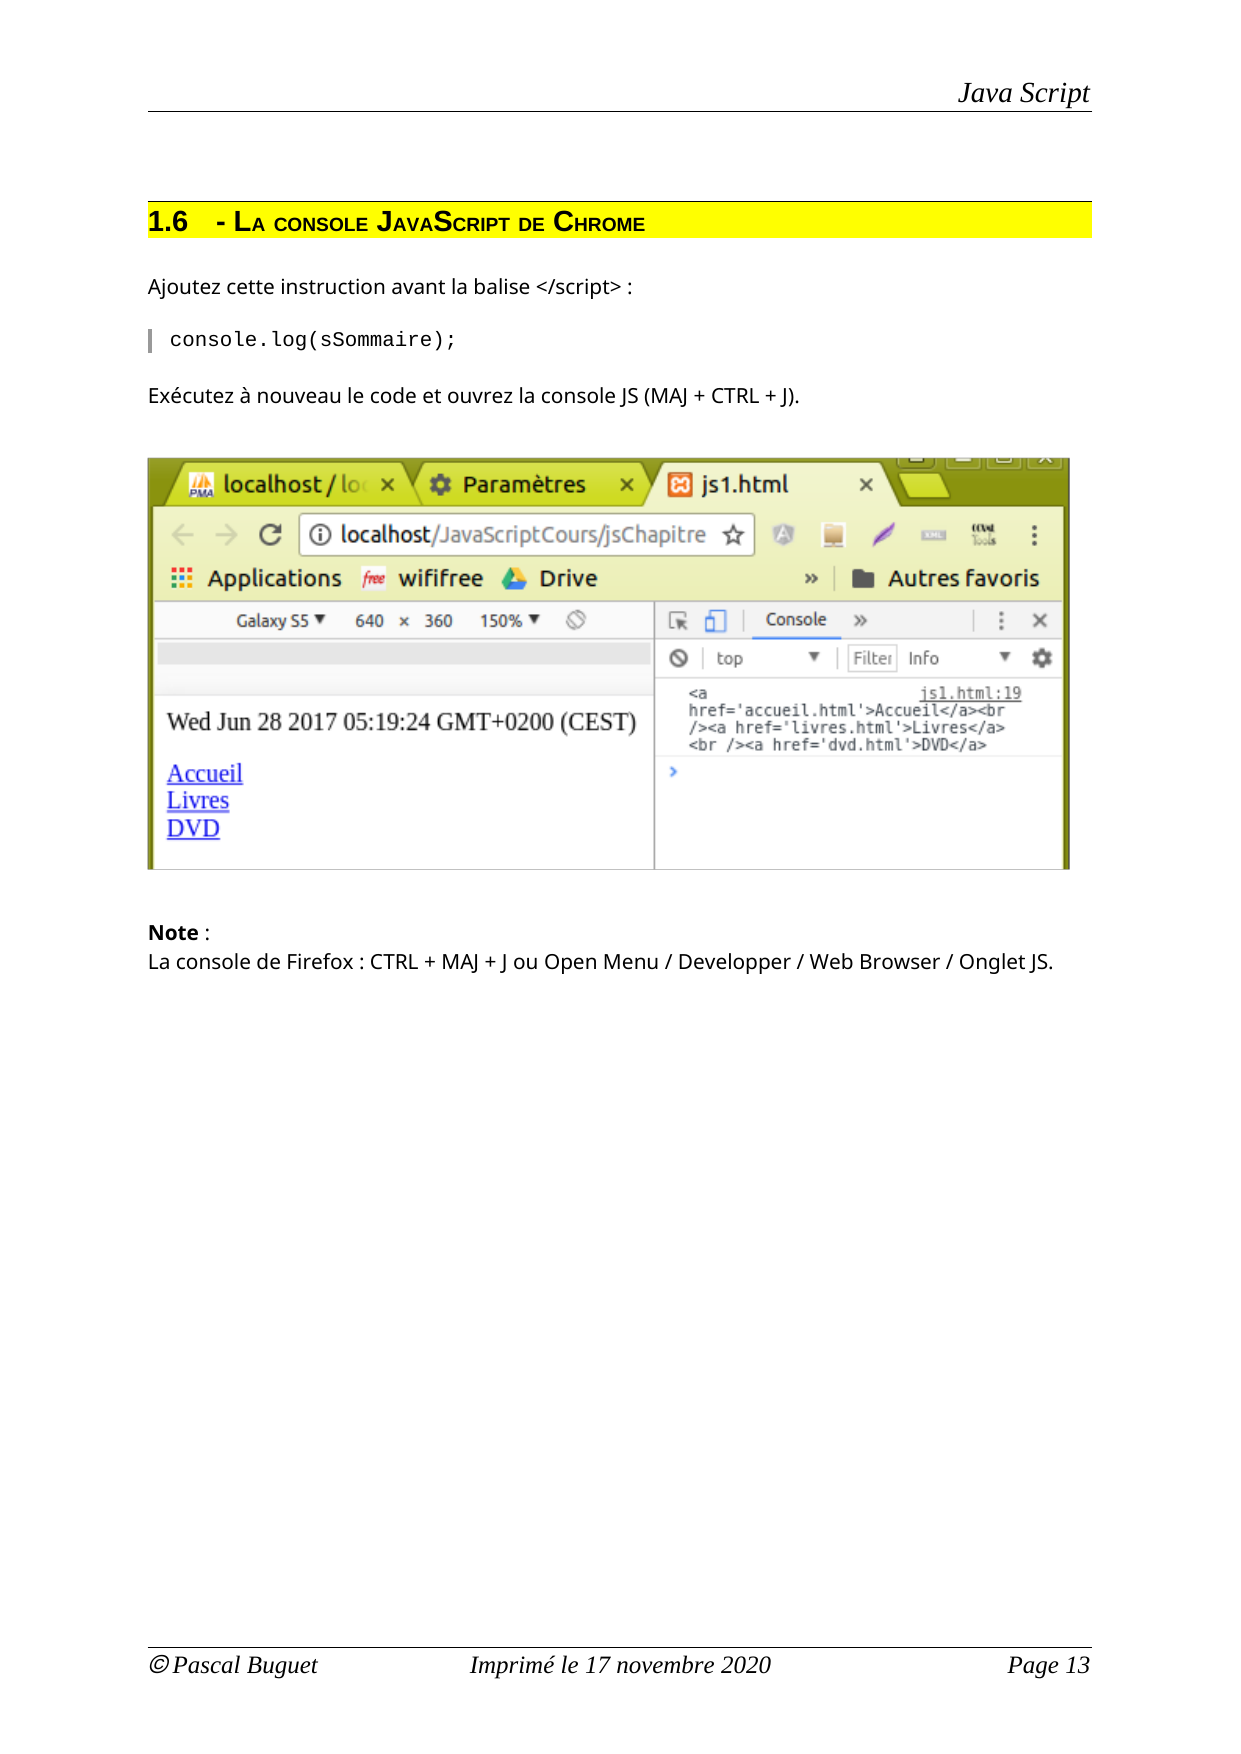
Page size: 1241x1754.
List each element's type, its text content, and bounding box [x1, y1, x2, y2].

subtitle - La console JavaScript de Chrome [148, 202, 1092, 238]
text Exécutez à nouveau le code et ouvrez la console JS (MAJ + CTRL + J). [148, 381, 1092, 410]
text console.log(sSommaire); [152, 329, 1092, 353]
text La console de Firefox : CTRL + MAJ + J ou Open Menu / Developper / Web Browser / Onglet JS. [148, 947, 1092, 975]
text Note : [148, 918, 1092, 947]
picture [147, 438, 1070, 890]
text Ajoutez cette instruction avant la balise </script> : [148, 272, 1092, 301]
